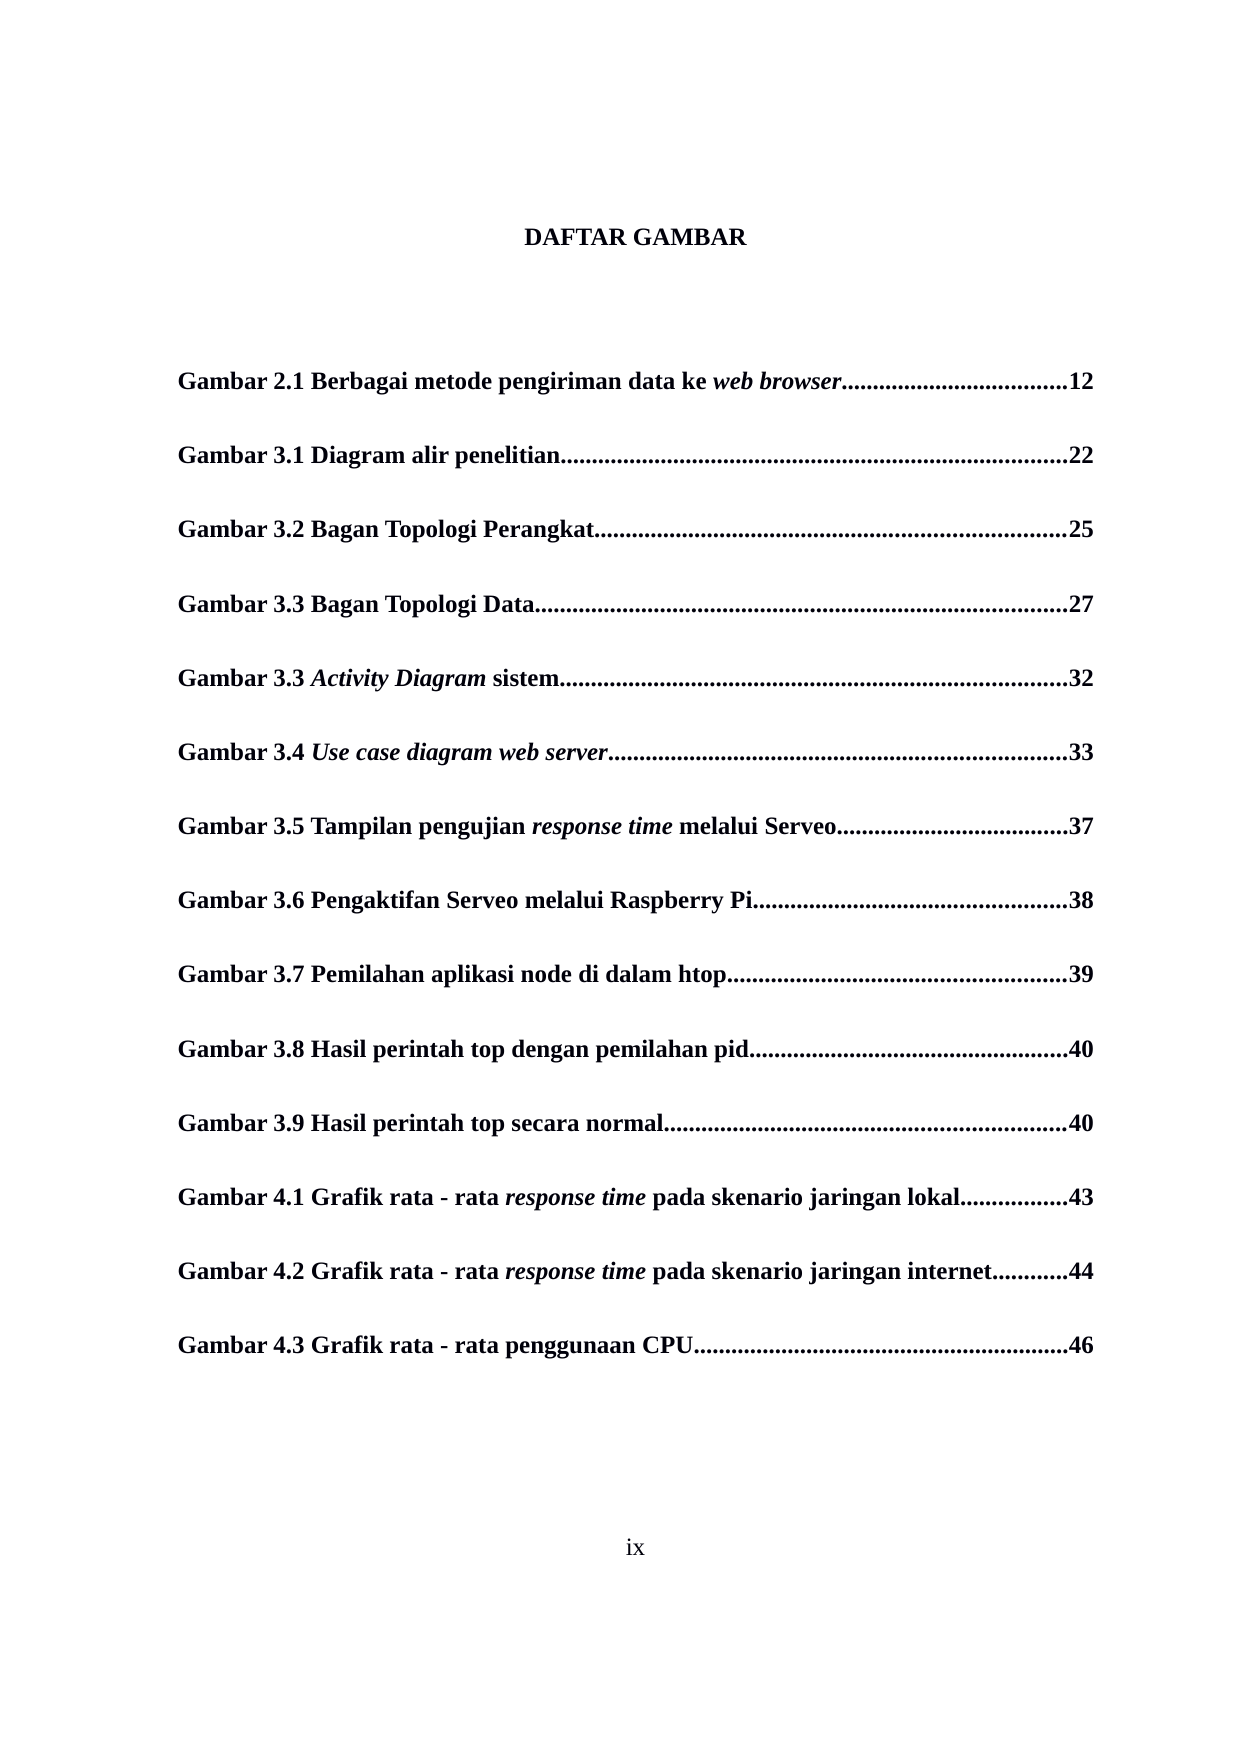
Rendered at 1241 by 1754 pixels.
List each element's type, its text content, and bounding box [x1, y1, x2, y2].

text Gambar 3.2 Bagan Topologi Perangkat 25 [177, 514, 1093, 543]
subtitle DAFTAR GAMBAR [177, 222, 1093, 251]
text Gambar 3.3 Bagan Topologi Data 27 [177, 589, 1093, 617]
text Gambar 3.8 Hasil perintah top dengan pemilahan pid 40 [177, 1034, 1093, 1062]
text Gambar 3.5 Tampilan pengujian response time melalui Serveo 37 [177, 811, 1093, 840]
text Gambar 4.2 Grafik rata - rata response time pada skenario jaringan internet 44 [177, 1256, 1093, 1285]
text Gambar 3.6 Pengaktifan Serveo melalui Raspberry Pi 38 [177, 885, 1093, 914]
text Gambar 2.1 Berbagai metode pengiriman data ke web browser 12 [177, 366, 1093, 395]
text Gambar 3.9 Hasil perintah top secara normal 40 [177, 1108, 1093, 1137]
text Gambar 3.4 Use case diagram web server 33 [177, 737, 1093, 766]
text Gambar 3.7 Pemilahan aplikasi node di dalam htop 39 [177, 959, 1093, 988]
text Gambar 4.3 Grafik rata - rata penggunaan CPU 46 [177, 1330, 1093, 1359]
text Gambar 3.3 Activity Diagram sistem 32 [177, 663, 1093, 692]
text Gambar 4.1 Grafik rata - rata response time pada skenario jaringan lokal 43 [177, 1182, 1093, 1211]
text Gambar 3.1 Diagram alir penelitian 22 [177, 440, 1093, 469]
